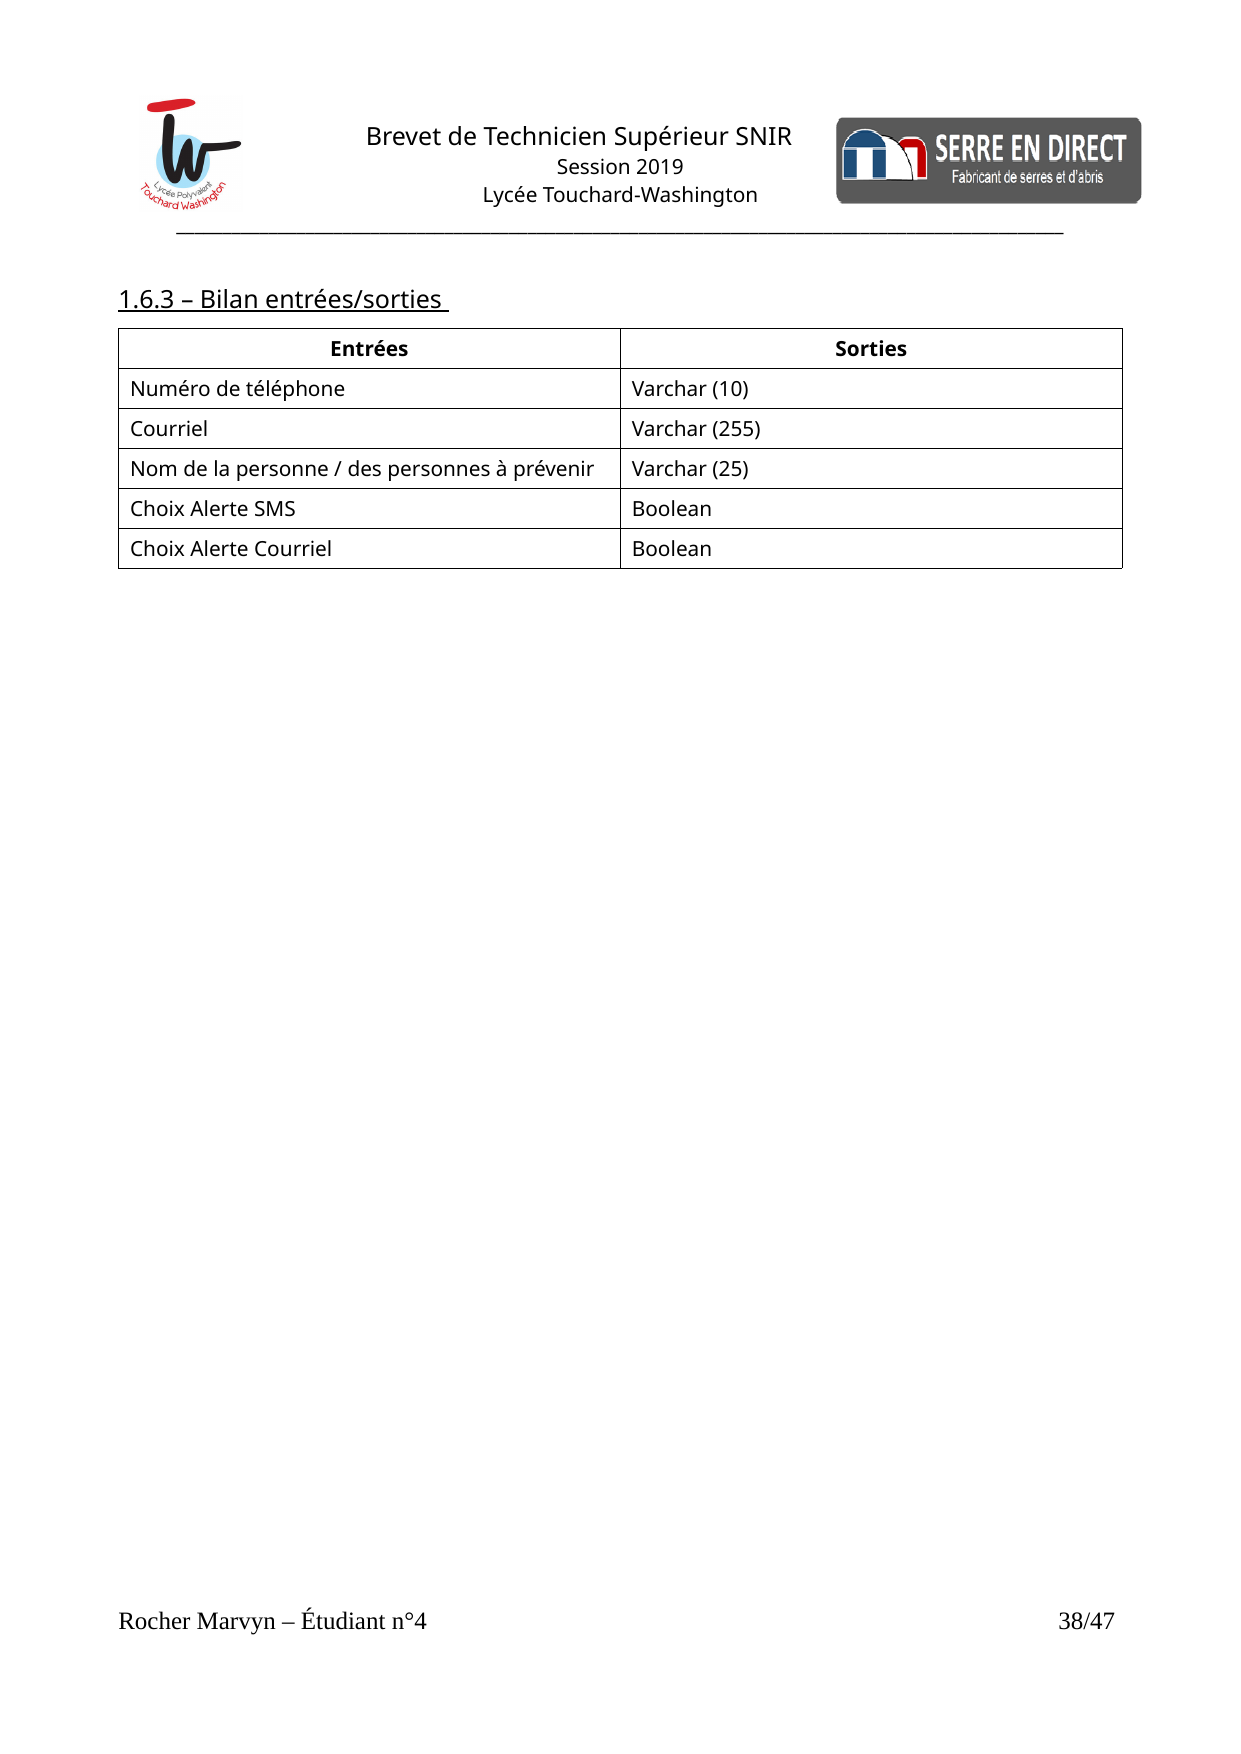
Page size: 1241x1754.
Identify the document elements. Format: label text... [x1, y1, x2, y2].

table_header Entrées [119, 329, 620, 368]
table_cell Varchar (10) [621, 369, 1122, 408]
table_cell Varchar (255) [621, 409, 1122, 448]
table_header Sorties [621, 329, 1122, 368]
picture [831, 115, 1145, 208]
subtitle 1.6.3 – Bilan entrées/sorties [118, 282, 1122, 316]
table_cell Boolean [621, 529, 1122, 568]
table_cell Boolean [621, 489, 1122, 528]
table_cell Choix Alerte SMS [119, 489, 620, 528]
table_cell Nom de la personne / des personnes à prévenir [119, 449, 620, 488]
table_cell Choix Alerte Courriel [119, 529, 620, 568]
table_cell Courriel [119, 409, 620, 448]
table_cell Varchar (25) [621, 449, 1122, 488]
table_cell Numéro de téléphone [119, 369, 620, 408]
picture [138, 95, 243, 212]
